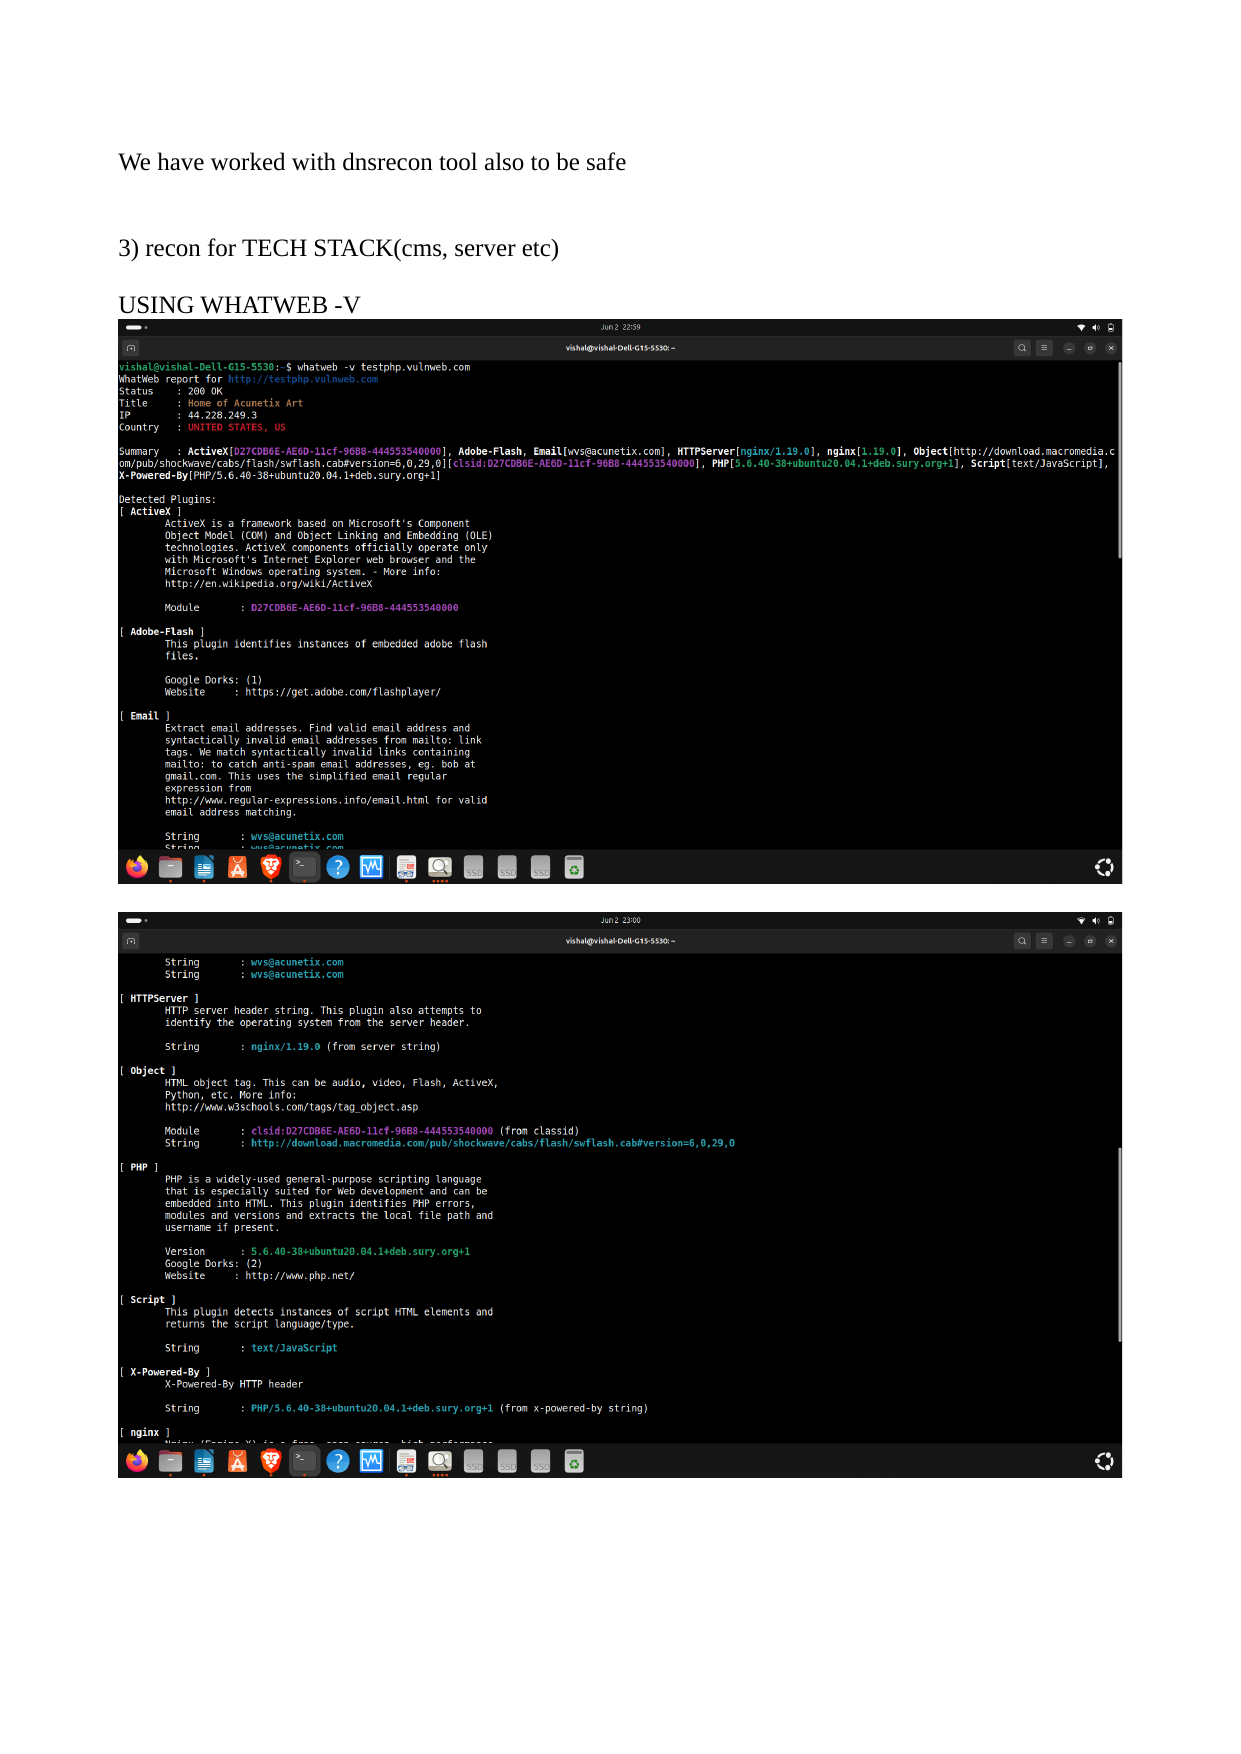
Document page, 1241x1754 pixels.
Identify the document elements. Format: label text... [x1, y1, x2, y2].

text USING WHATWEB -V [118, 291, 1122, 319]
text 3) recon for TECH STACK(cms, server etc) [118, 233, 1122, 262]
text We have worked with dnsrecon tool also to be safe [118, 147, 1122, 176]
